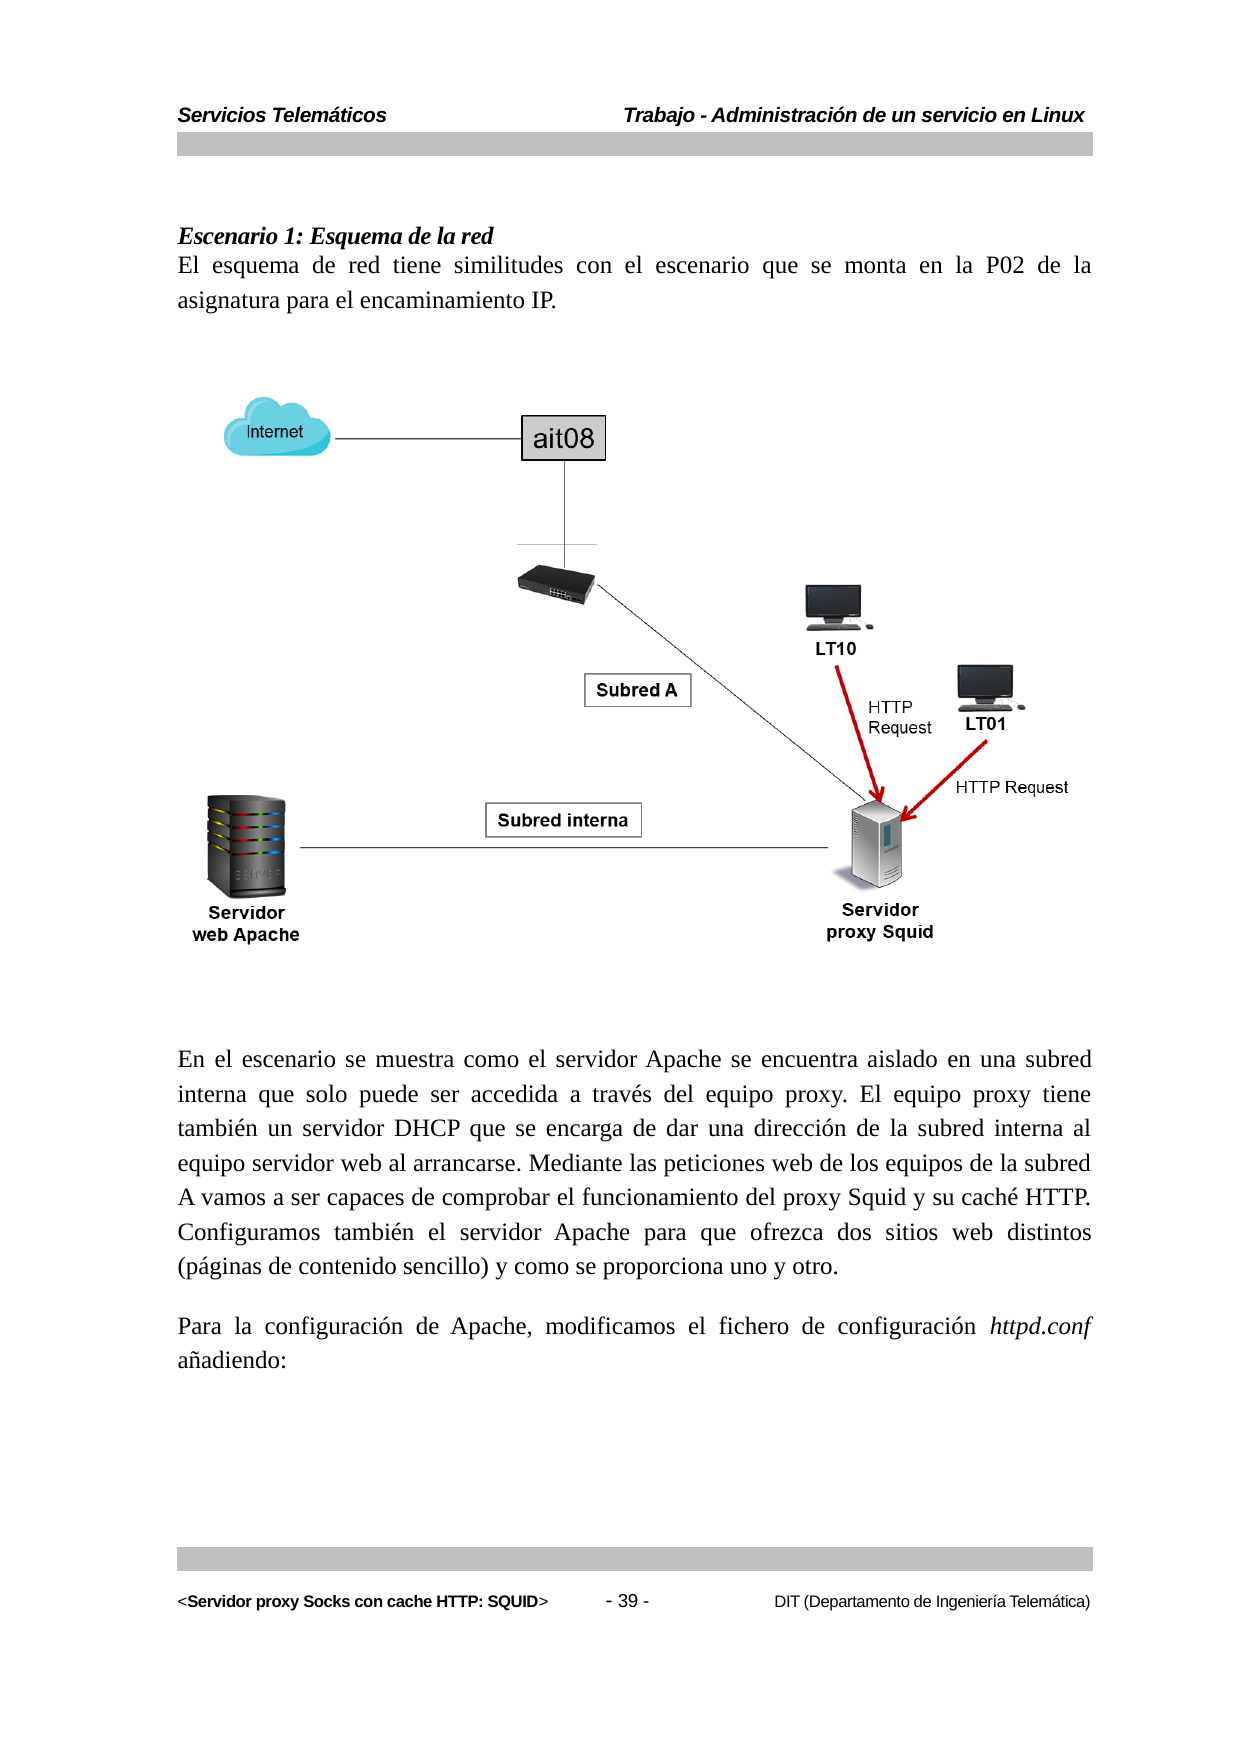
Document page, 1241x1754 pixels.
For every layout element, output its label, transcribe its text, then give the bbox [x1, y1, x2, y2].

text En el escenario se muestra como el servidor Apache se encuentra aislado en una subred interna que solo puede ser accedida a través del equipo proxy. El equipo proxy tiene también un servidor DHCP que se encarga de dar una dirección de la subred interna al equipo servidor web al arrancarse. Mediante las peticiones web de los equipos de la subred A vamos a ser capaces de comprobar el funcionamiento del proxy Squid y su caché HTTP. Configuramos también el servidor Apache para que ofrezca dos sitios web distintos (páginas de contenido sencillo) y como se proporciona uno y otro. [177, 1044, 1093, 1280]
text El esquema de red tiene similitudes con el escenario que se monta en la P02 de la asignatura para el encaminamiento IP. [177, 250, 1093, 313]
text Para la configuración de Apache, modificamos el fichero de configuración httpd.conf añadiendo: [177, 1311, 1093, 1374]
list Escenario 1: Esquema de la red [177, 221, 1093, 250]
